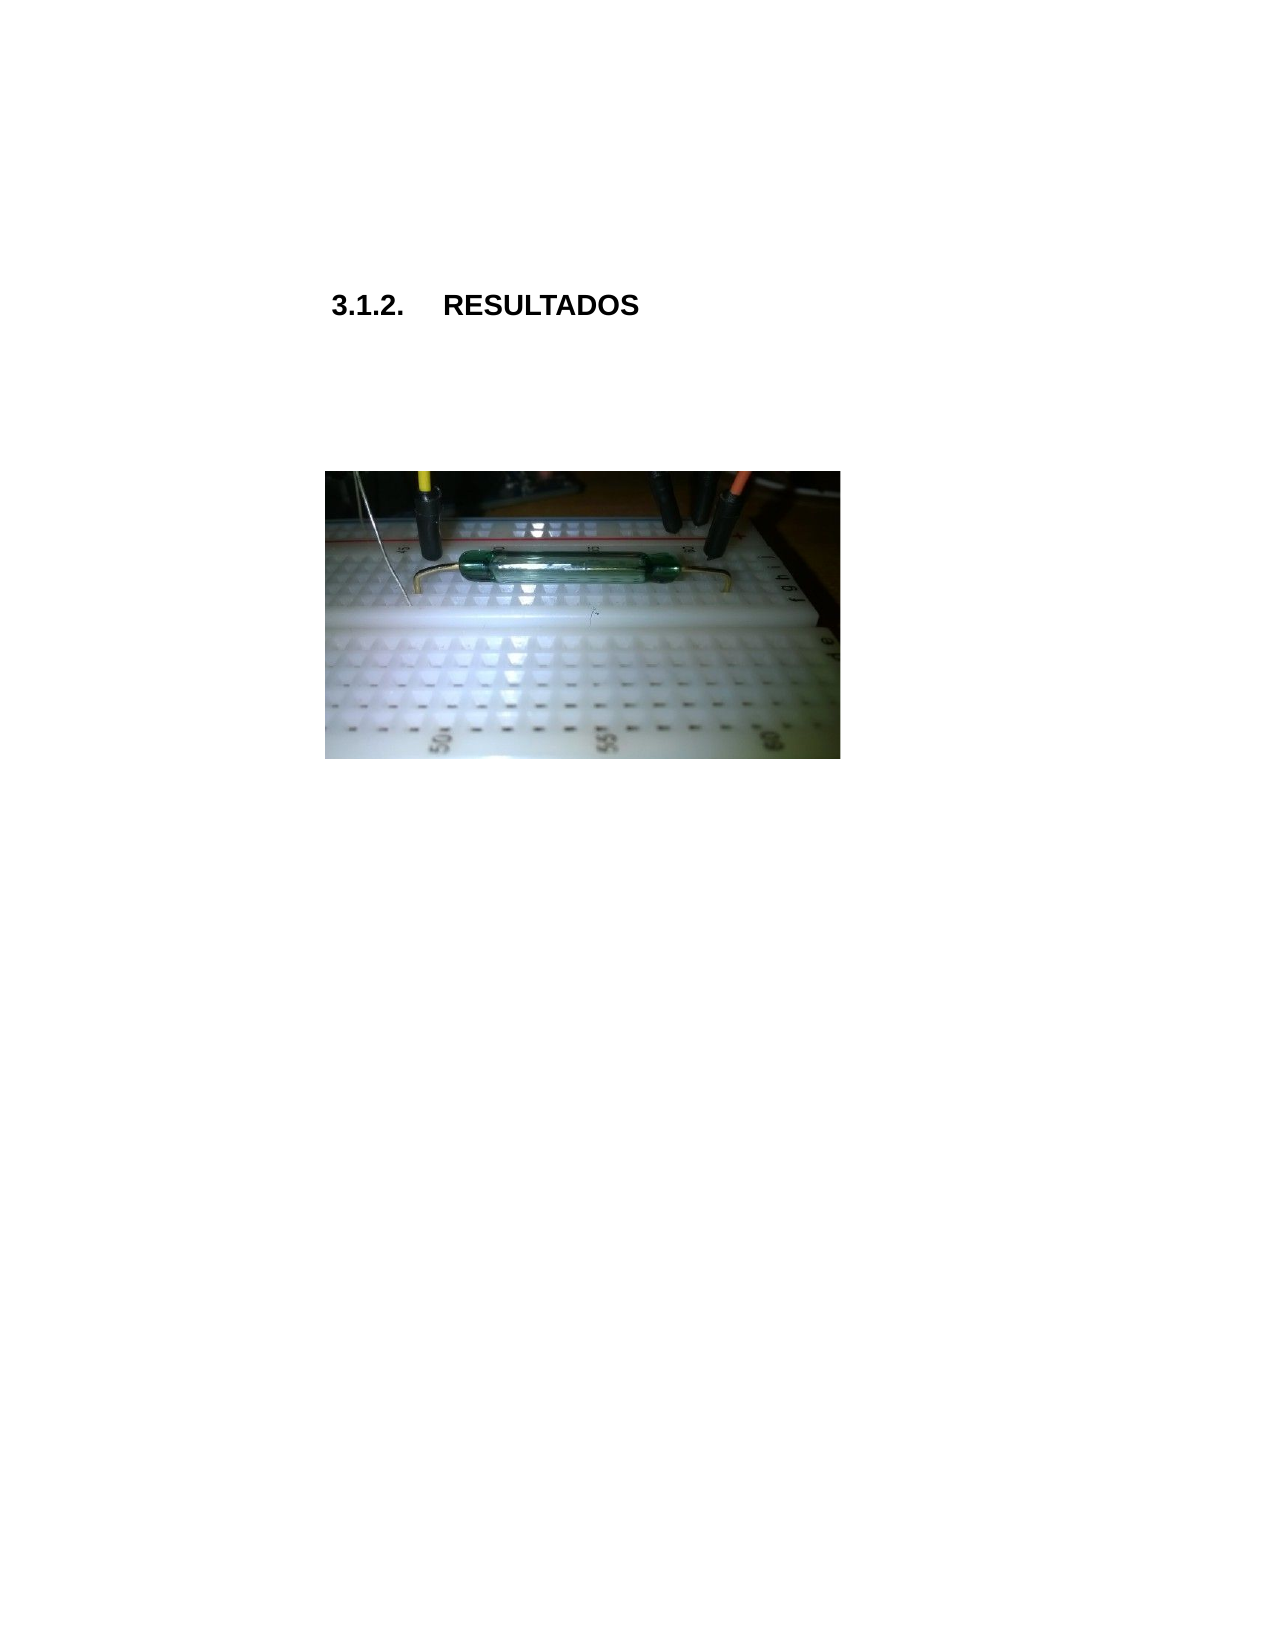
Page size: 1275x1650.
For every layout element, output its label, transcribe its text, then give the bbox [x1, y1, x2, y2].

picture [337, 471, 843, 763]
list RESULTADOS [443, 288, 1218, 321]
